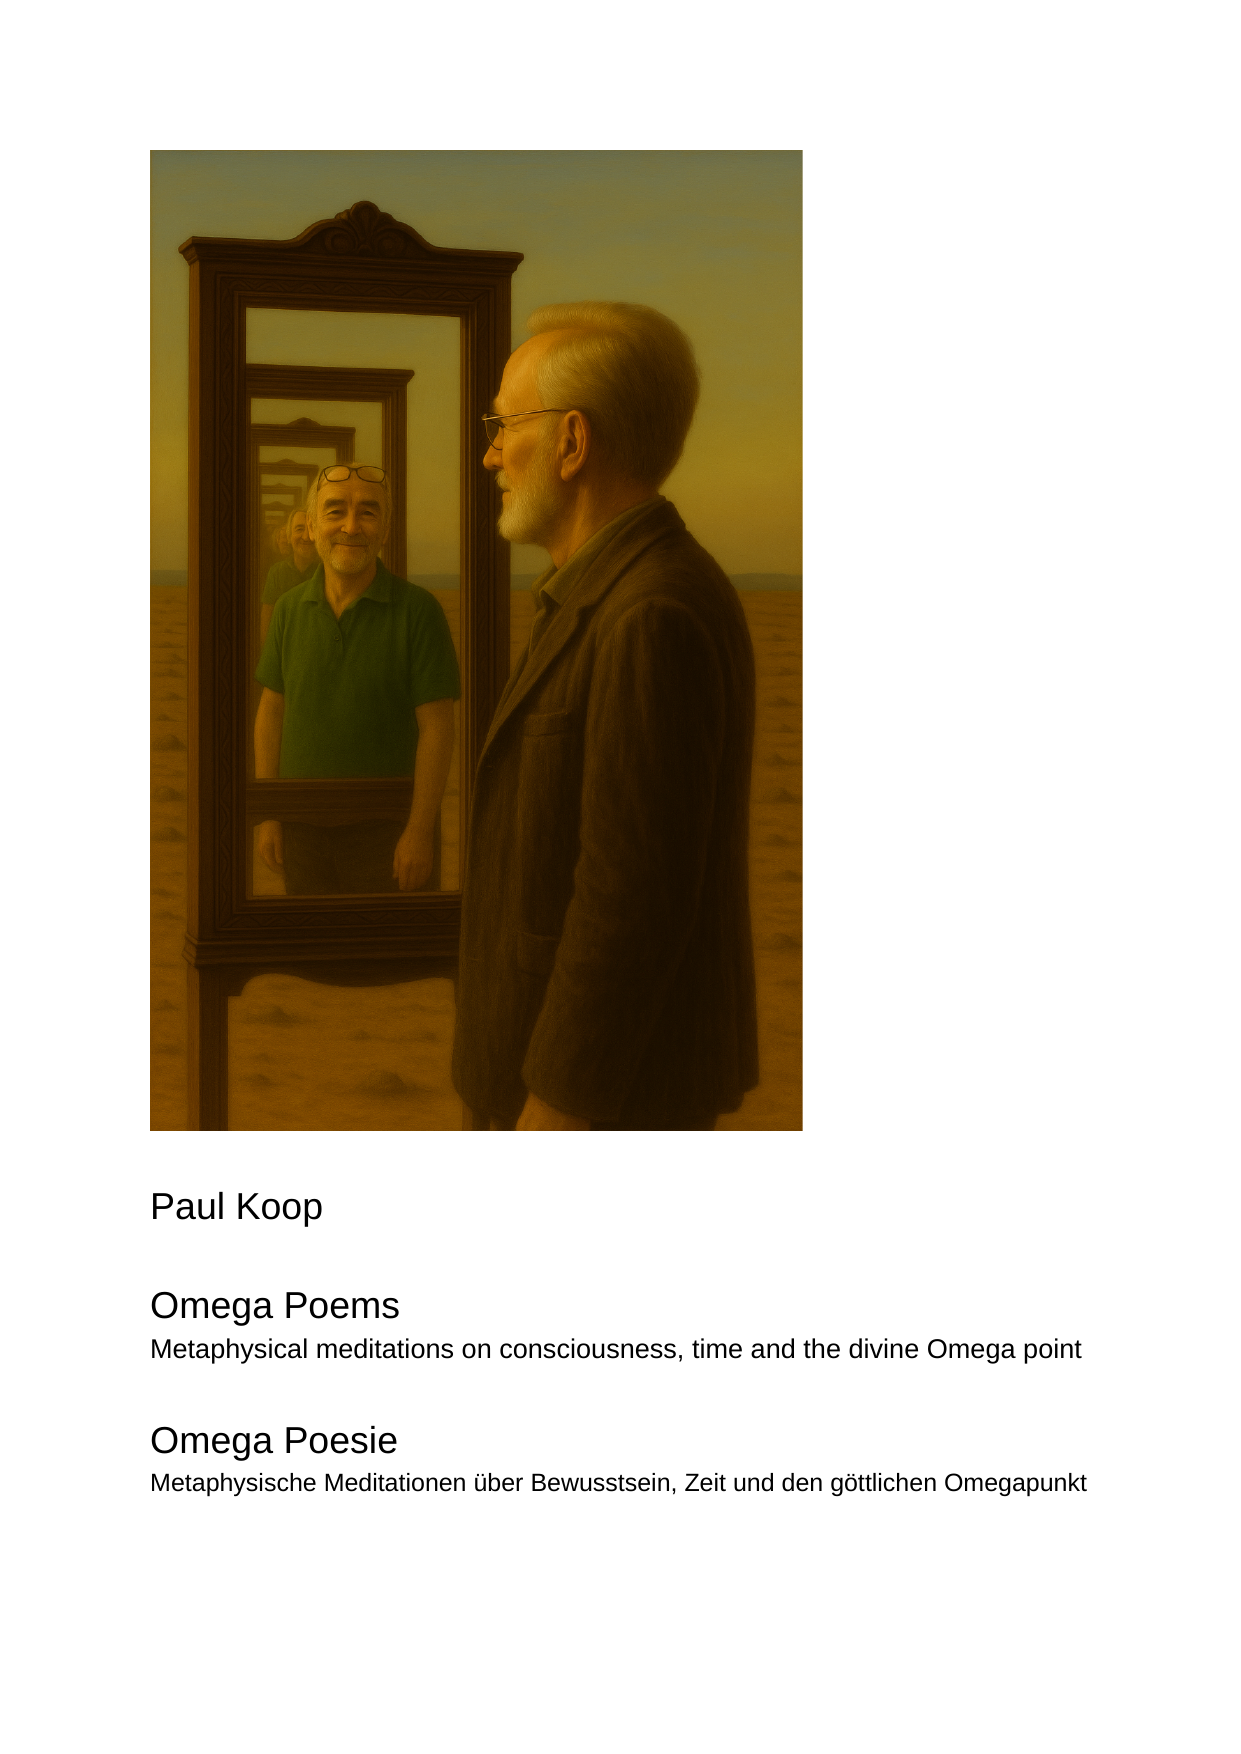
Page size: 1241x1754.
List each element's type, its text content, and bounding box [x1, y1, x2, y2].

text Omega Poems [150, 1283, 1090, 1326]
text Metaphysical meditations on consciousness, time and the divine Omega point [150, 1333, 1090, 1364]
text Metaphysische Meditationen über Bewusstsein, Zeit und den göttlichen Omegapunkt [150, 1468, 1090, 1497]
text Paul Koop [150, 1184, 1090, 1227]
picture [150, 150, 803, 1131]
text Omega Poesie [150, 1418, 1090, 1461]
